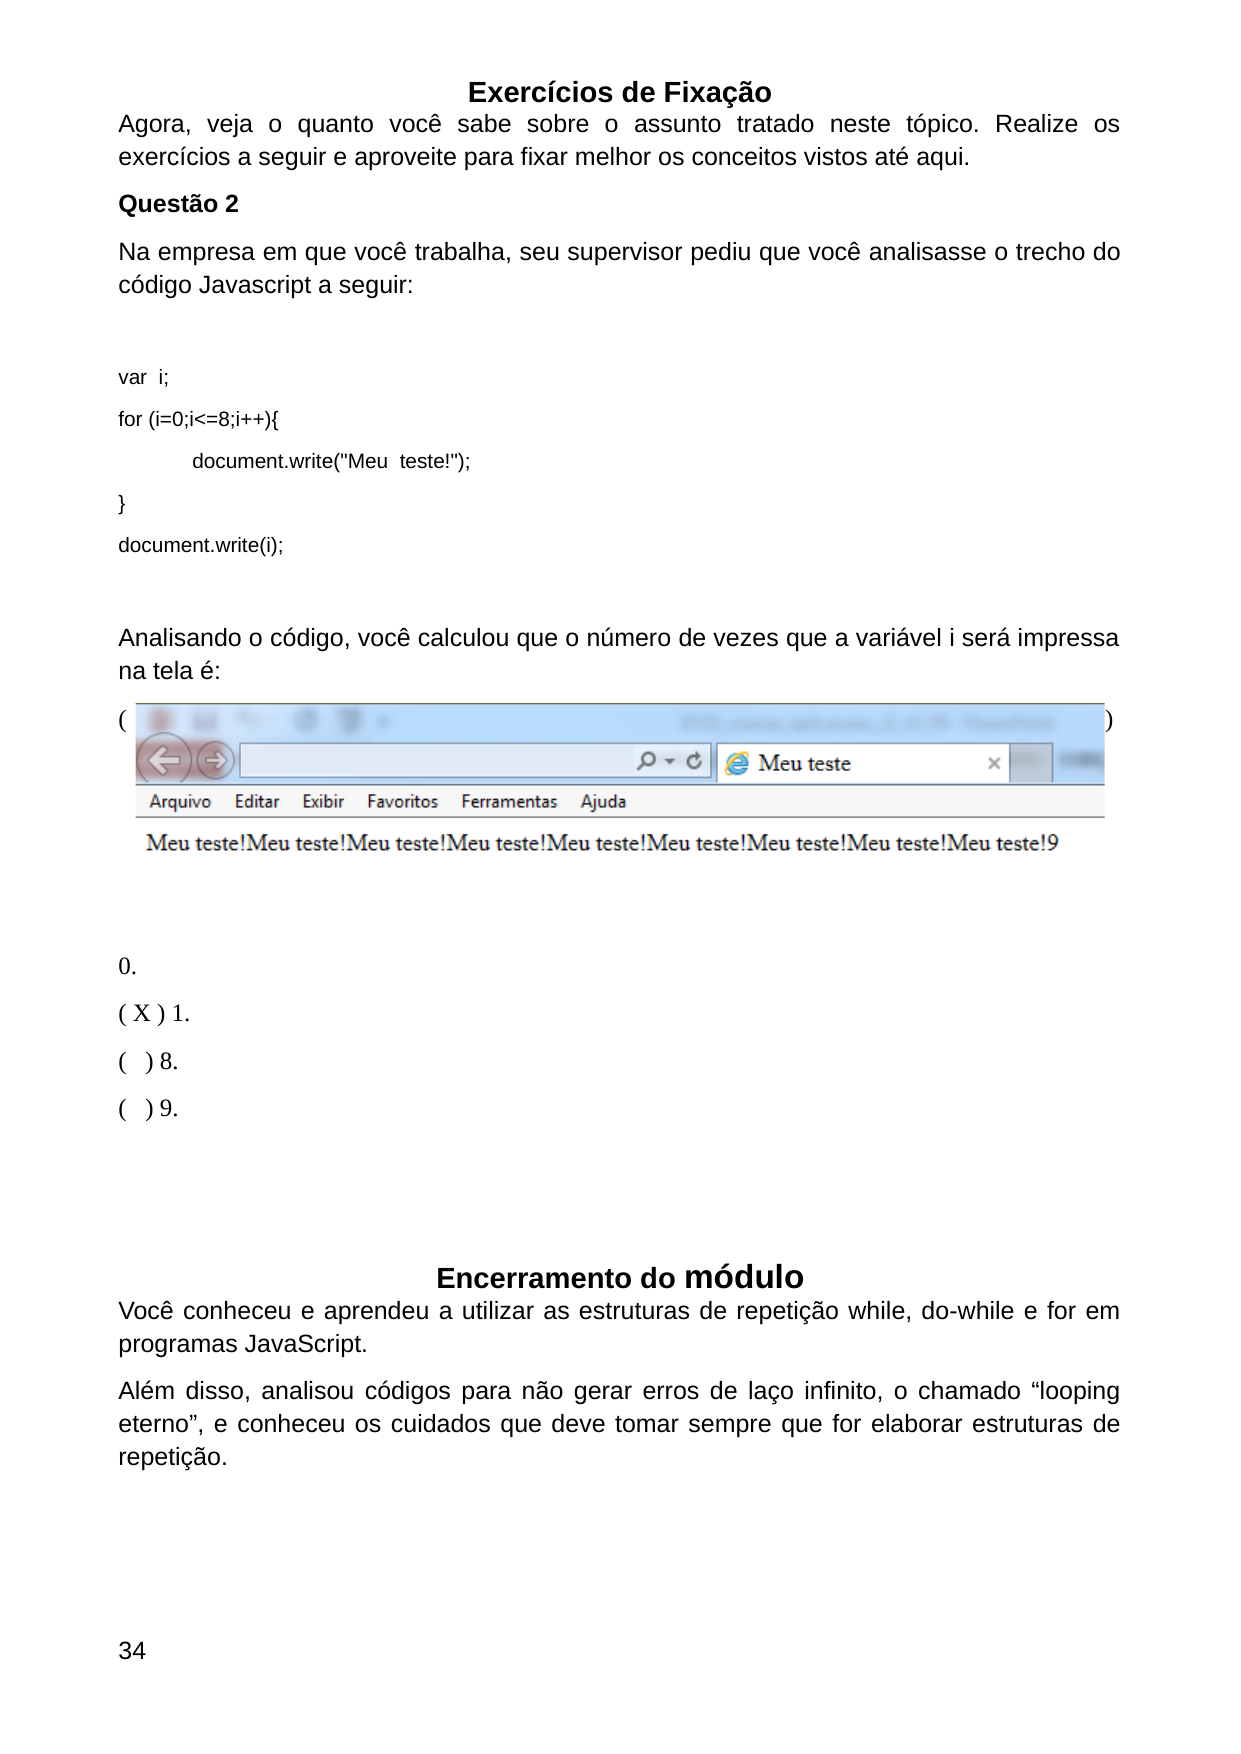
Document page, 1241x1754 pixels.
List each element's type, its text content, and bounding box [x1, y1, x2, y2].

text ( ) 8. [118, 1046, 1122, 1075]
text Questão 2 [118, 189, 1122, 218]
text } [118, 491, 1122, 515]
text for (i=0;i<=8;i++){ [118, 407, 1122, 431]
text var i; [118, 365, 1122, 389]
text Você conheceu e aprendeu a utilizar as estruturas de repetição while, do-while e for em programas JavaScript. [118, 1296, 1122, 1357]
text Além disso, analisou códigos para não gerar erros de laço infinito, o chamado “looping eterno”, e conheceu os cuidados que deve tomar sempre que for elaborar estruturas de repetição. [118, 1376, 1122, 1471]
subtitle Exercícios de Fixação [118, 75, 1122, 108]
text ( X ) 1. [118, 998, 1122, 1027]
text Agora, veja o quanto você sabe sobre o assunto tratado neste tópico. Realize os exercícios a seguir e aproveite para fixar melhor os conceitos vistos até aqui. [118, 108, 1122, 170]
text document.write("Meu teste!"); [118, 449, 1122, 473]
text Na empresa em que você trabalha, seu supervisor pediu que você analisasse o trecho do código Javascript a seguir: [118, 237, 1122, 298]
text ( ) 0. [118, 704, 1122, 979]
text Analisando o código, você calculou que o número de vezes que a variável i será impressa na tela é: [118, 623, 1122, 685]
subtitle Encerramento do módulo [118, 1257, 1122, 1296]
text document.write(i); [118, 533, 1122, 557]
text ( ) 9. [118, 1093, 1122, 1122]
